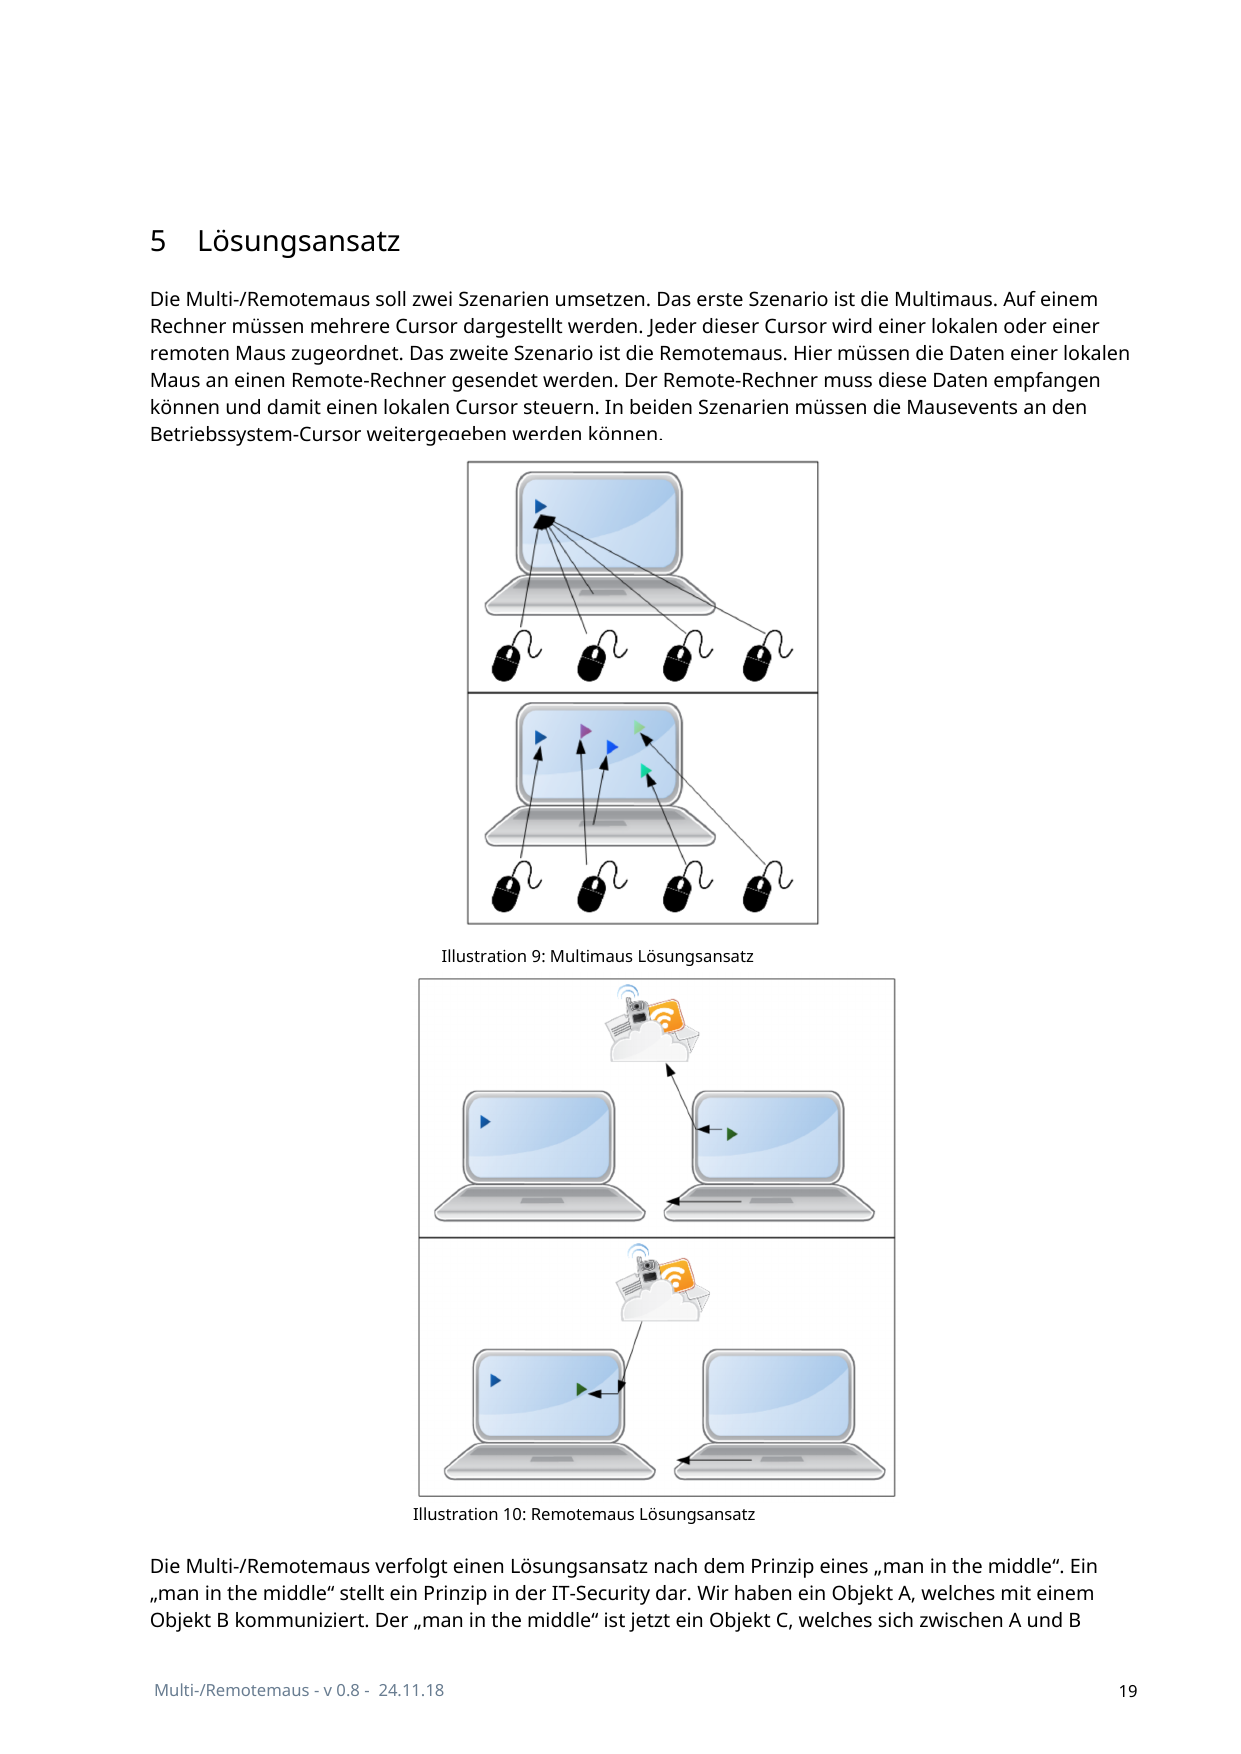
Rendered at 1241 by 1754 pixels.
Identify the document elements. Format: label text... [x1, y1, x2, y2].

text Illustration 9: Multimaus Lösungsansatz [441, 945, 844, 967]
text Die Multi-/Remotemaus soll zwei Szenarien umsetzen. Das erste Szenario ist die Multimaus. Auf einem Rechner müssen mehrere Cursor dargestellt werden. Jeder dieser Cursor wird einer lokalen oder einer remoten Maus zugeordnet. Das zweite Szenario ist die Remotemaus. Hier müssen die Daten einer lokalen Maus an einen Remote-Rechner gesendet werden. Der Remote-Rechner muss diese Daten empfangen können und damit einen lokalen Cursor steuern. In beiden Szenarien müssen die Mausevents an den Betriebssystem-Cursor weitergegeben werden können. [149, 285, 1136, 447]
subtitle Lösungsansatz [149, 221, 1136, 260]
picture [441, 440, 844, 945]
picture [412, 972, 900, 1503]
text Die Multi-/Remotemaus verfolgt einen Lösungsansatz nach dem Prinzip eines „man in the middle“. Ein „man in the middle“ stellt ein Prinzip in der IT-Security dar. Wir haben ein Objekt A, welches mit einem Objekt B kommuniziert. Der „man in the middle“ ist jetzt ein Objekt C, welches sich zwischen A und B [149, 1552, 1136, 1633]
text Illustration 10: Remotemaus Lösungsansatz [413, 1503, 900, 1525]
